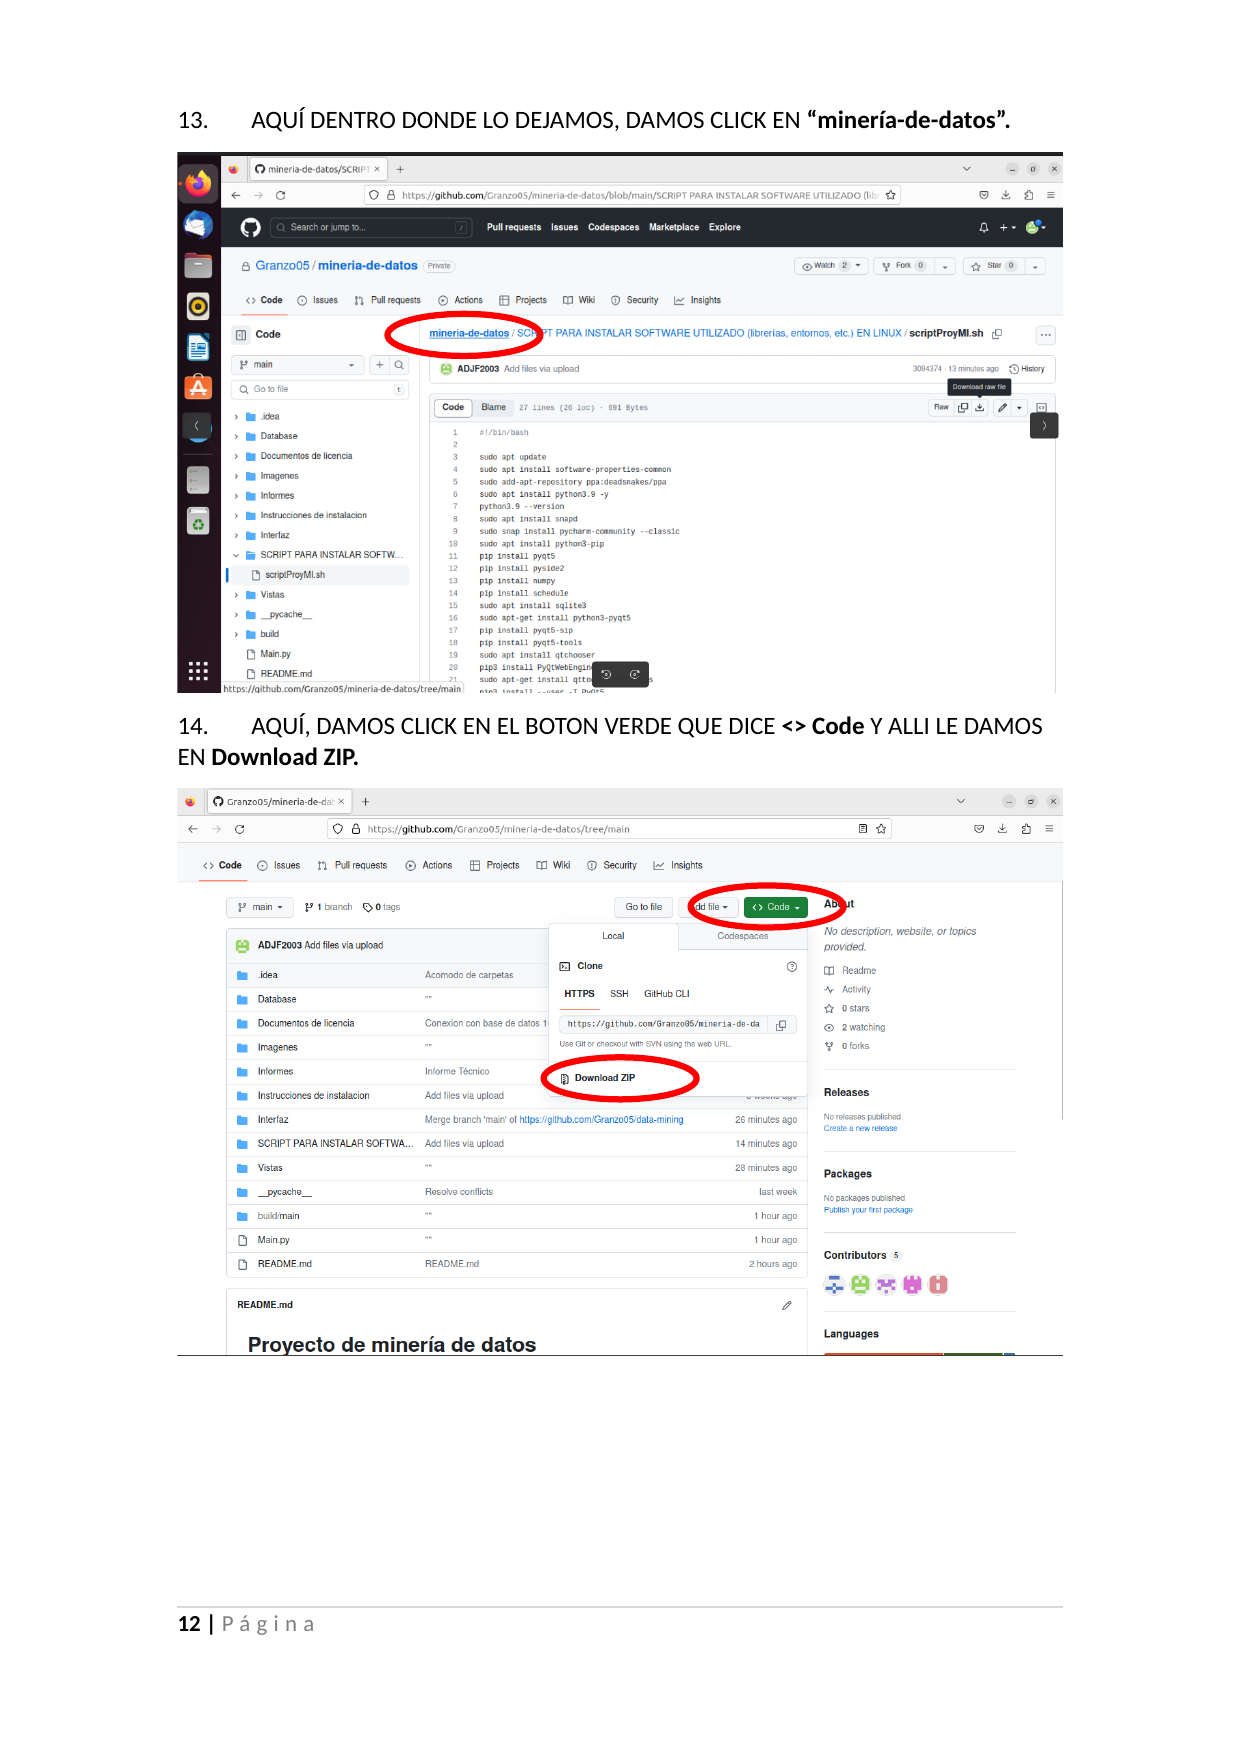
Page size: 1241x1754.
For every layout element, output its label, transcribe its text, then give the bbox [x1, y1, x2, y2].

list AQUÍ, DAMOS CLICK EN EL BOTON VERDE QUE DICE <> Code Y ALLI LE DAMOS EN Download ZIP. [177, 710, 1063, 772]
list AQUÍ DENTRO DONDE LO DEJAMOS, DAMOS CLICK EN “minería-de-datos”. [177, 104, 1063, 135]
